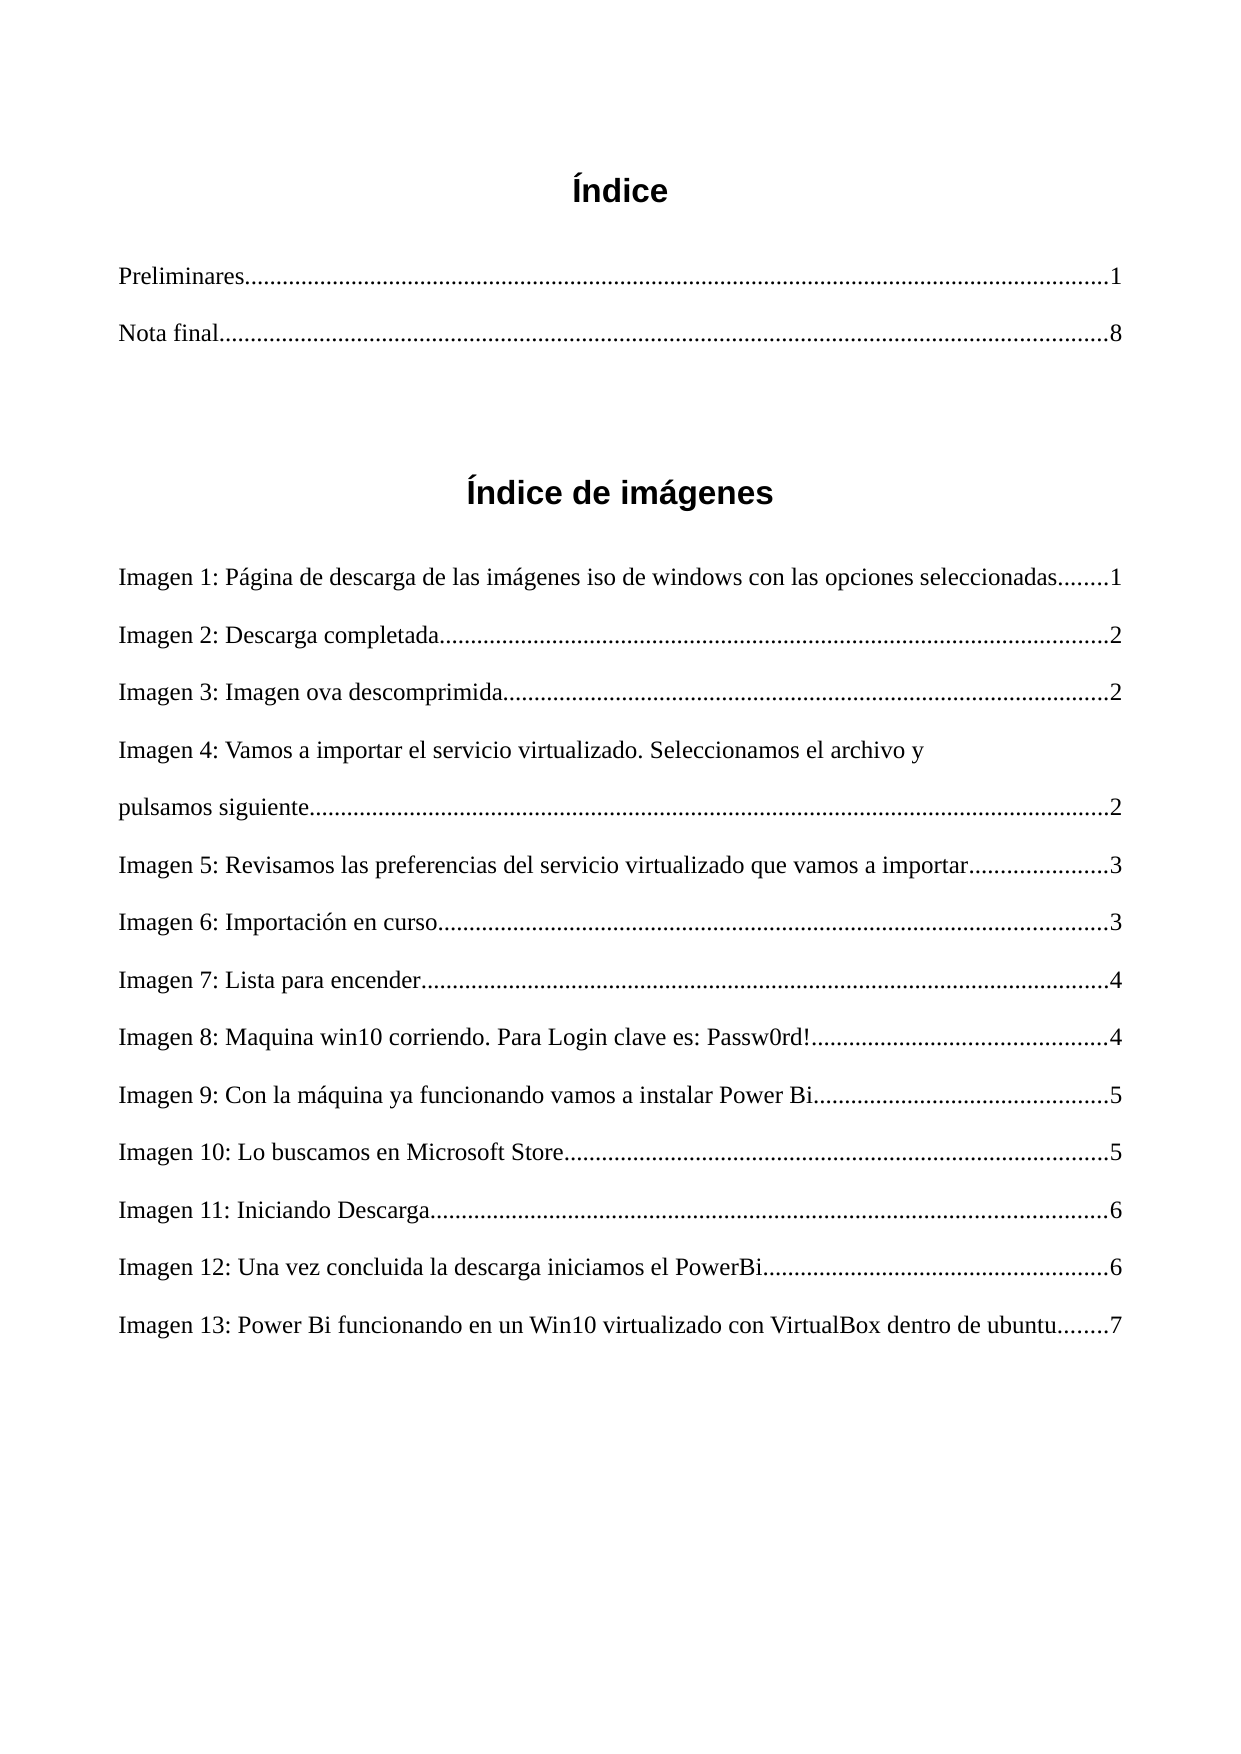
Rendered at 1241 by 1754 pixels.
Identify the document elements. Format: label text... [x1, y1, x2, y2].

text Imagen 11: Iniciando Descarga 6 [118, 1195, 1122, 1223]
text Imagen 7: Lista para encender 4 [118, 965, 1122, 993]
text Imagen 12: Una vez concluida la descarga iniciamos el PowerBi 6 [118, 1252, 1122, 1281]
subtitle Índice de imágenes [118, 473, 1122, 511]
text Imagen 9: Con la máquina ya funcionando vamos a instalar Power Bi 5 [118, 1080, 1122, 1108]
text Imagen 5: Revisamos las preferencias del servicio virtualizado que vamos a importar 3 [118, 850, 1122, 878]
text Imagen 6: Importación en curso 3 [118, 907, 1122, 936]
text Imagen 2: Descarga completada. 2 [118, 620, 1122, 648]
text Imagen 1: Página de descarga de las imágenes iso de windows con las opciones seleccionadas. 1 [118, 562, 1122, 591]
text Imagen 13: Power Bi funcionando en un Win10 virtualizado con VirtualBox dentro de ubuntu 7 [118, 1310, 1122, 1338]
text Imagen 8: Maquina win10 corriendo. Para Login clave es: Passw0rd! 4 [118, 1022, 1122, 1051]
text Preliminares. 1 [118, 261, 1122, 289]
text Nota final 8 [118, 318, 1122, 347]
text Imagen 4: Vamos a importar el servicio virtualizado. Seleccionamos el archivo y [118, 735, 1122, 763]
subtitle Índice [118, 171, 1122, 210]
text Imagen 10: Lo buscamos en Microsoft Store 5 [118, 1137, 1122, 1166]
text pulsamos siguiente 2 [118, 792, 1122, 821]
text Imagen 3: Imagen ova descomprimida 2 [118, 677, 1122, 706]
